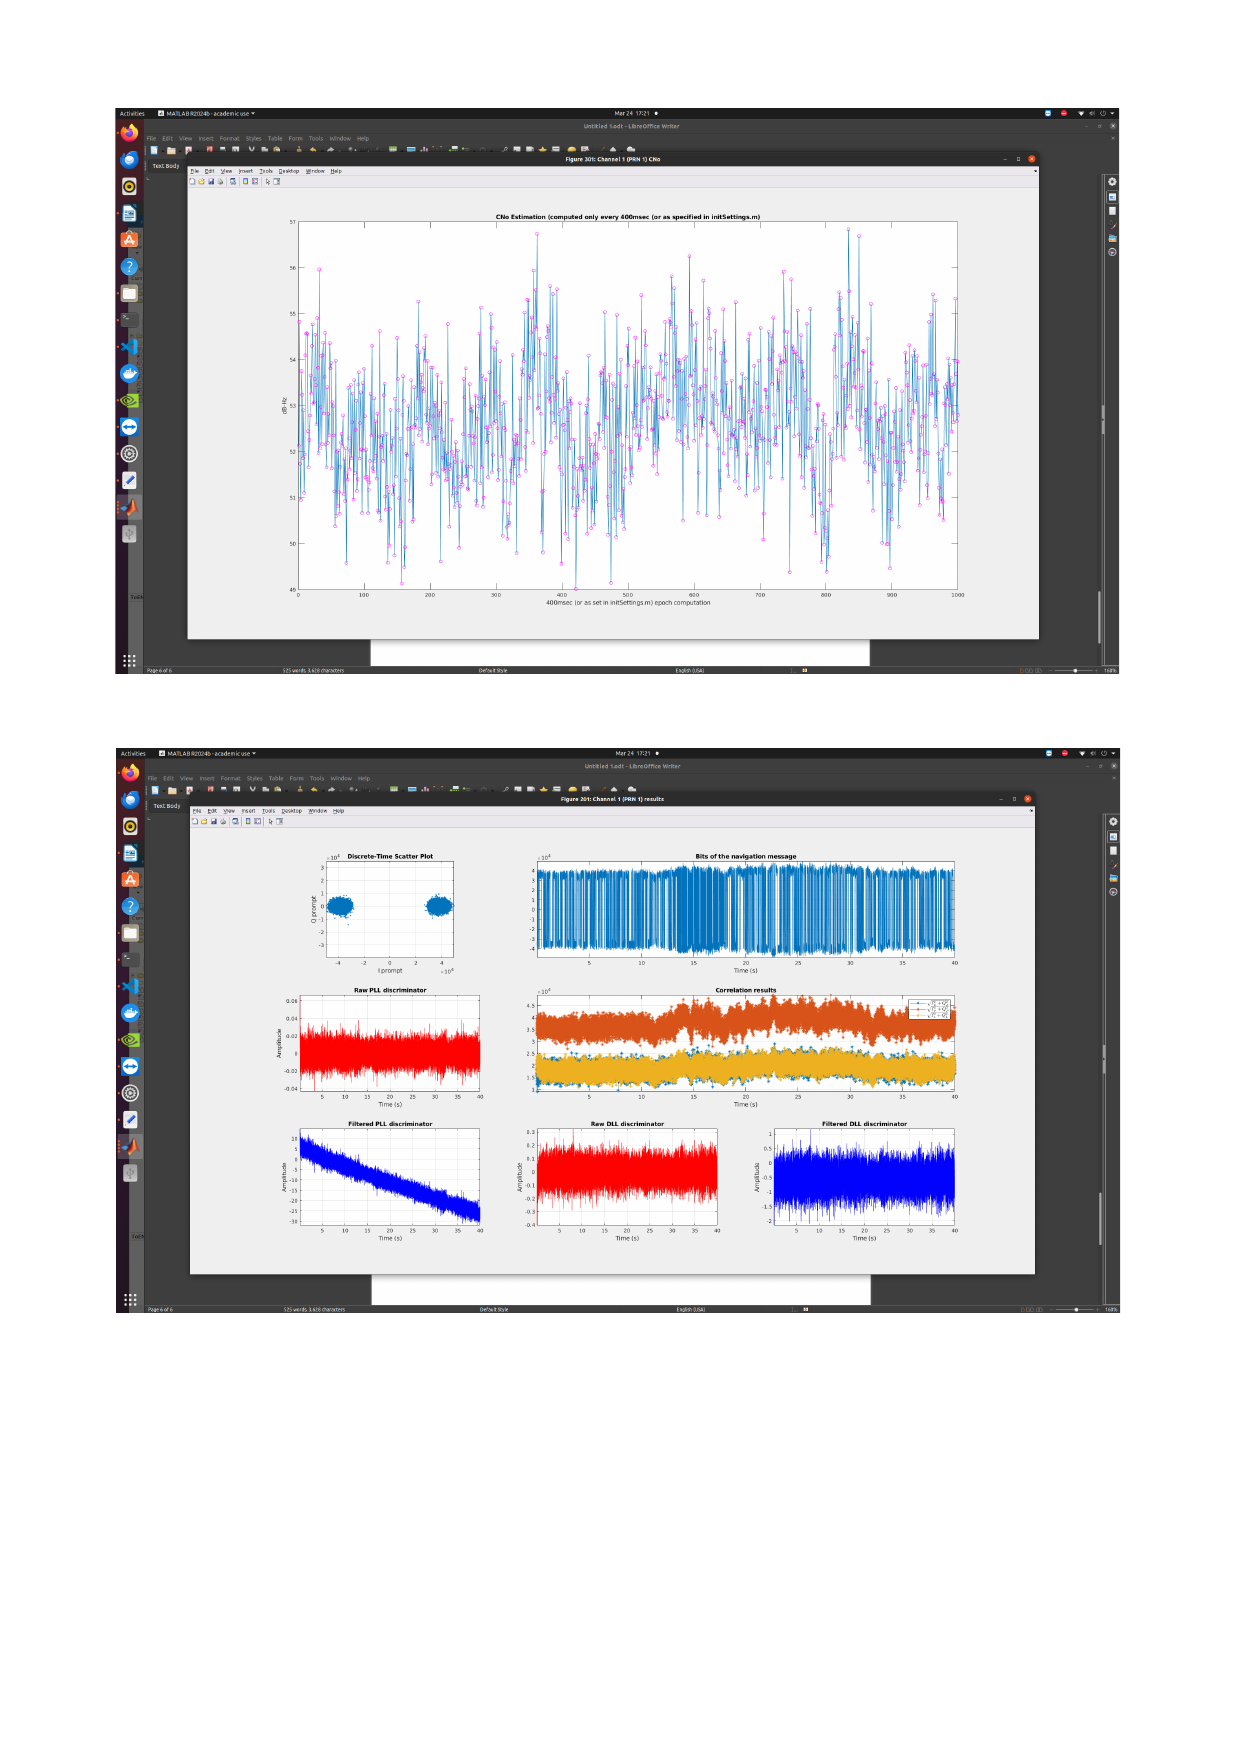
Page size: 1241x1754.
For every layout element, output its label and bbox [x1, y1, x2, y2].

picture [115, 108, 1120, 674]
picture [116, 748, 1121, 1313]
